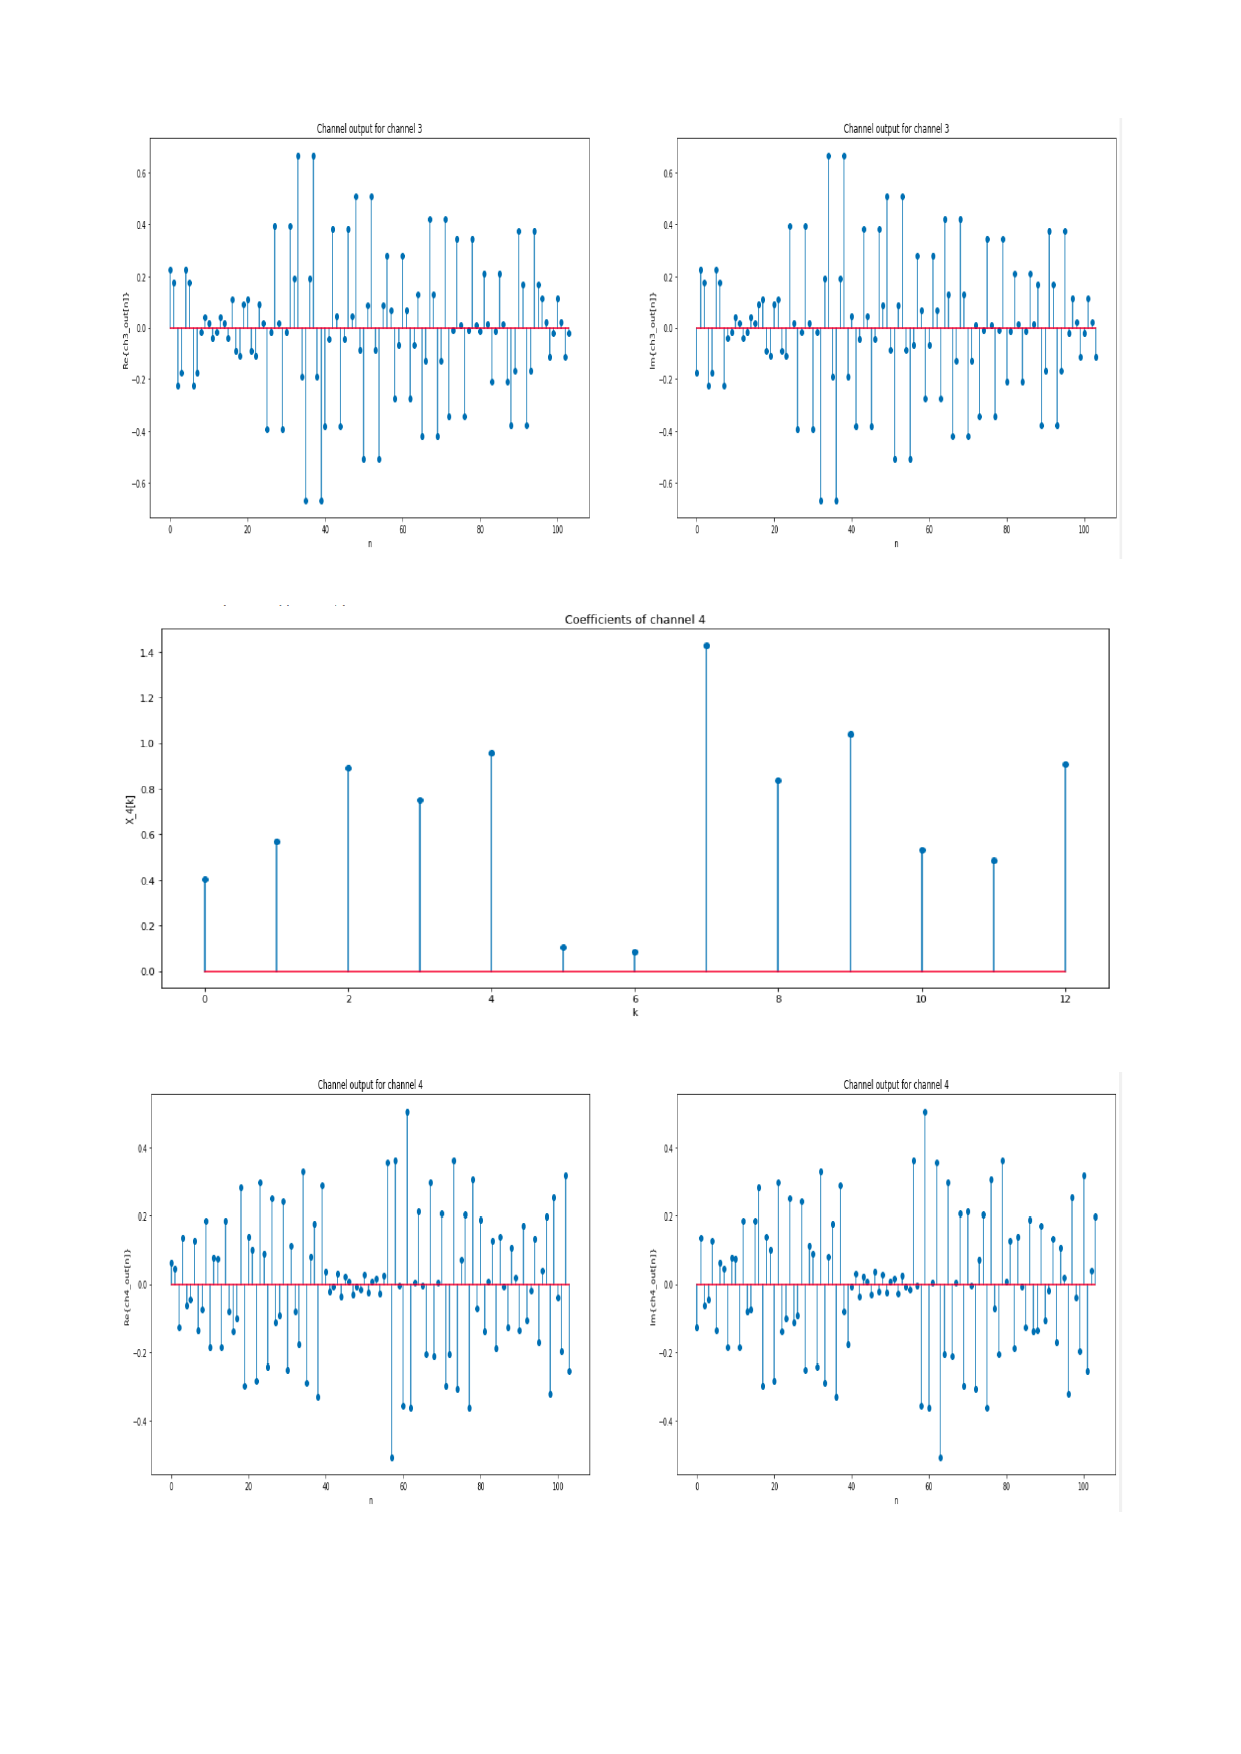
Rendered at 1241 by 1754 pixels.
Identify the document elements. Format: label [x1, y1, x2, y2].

picture [118, 118, 1123, 559]
picture [118, 605, 1123, 1026]
picture [118, 1072, 1123, 1512]
